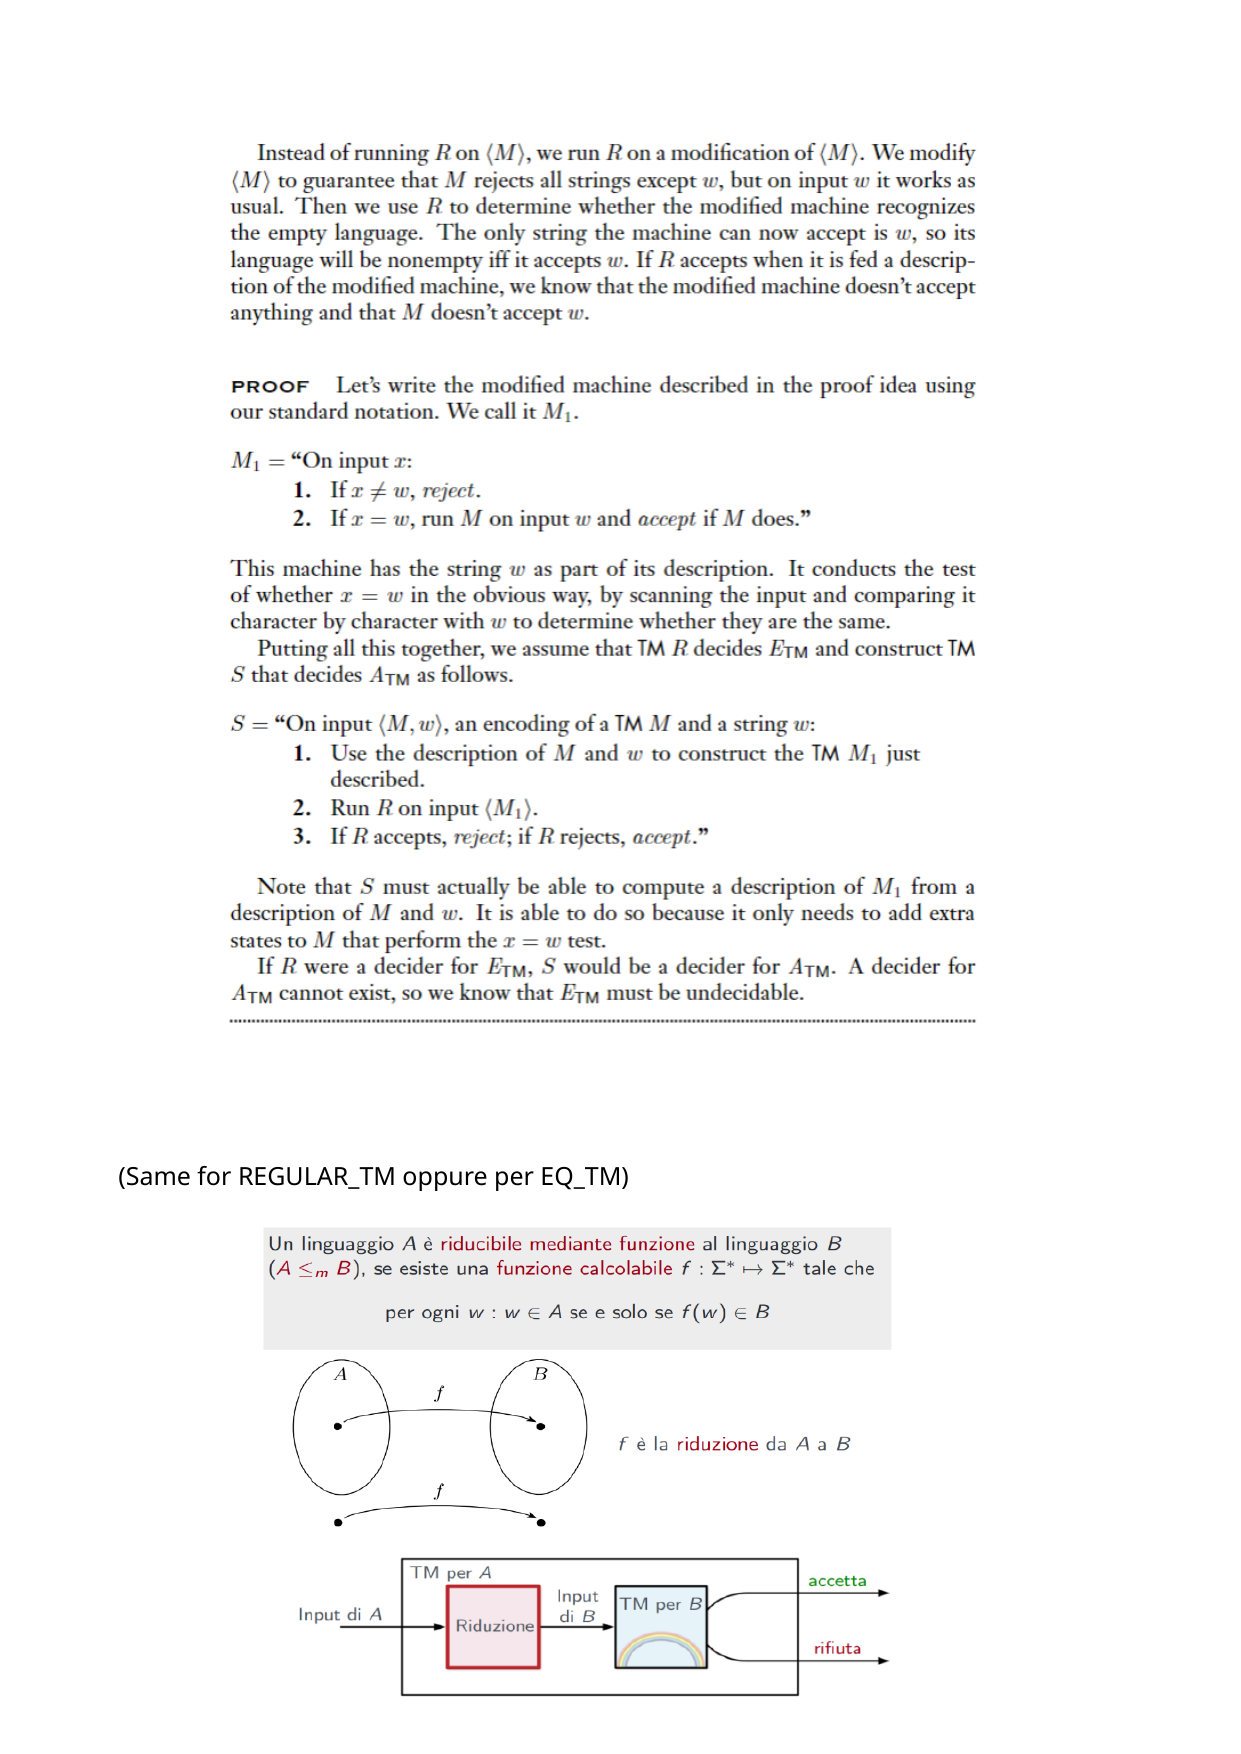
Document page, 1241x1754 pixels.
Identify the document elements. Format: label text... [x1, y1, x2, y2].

picture [217, 135, 1024, 1025]
picture [252, 1219, 939, 1705]
text (Same for REGULAR_TM oppure per EQ_TM) [118, 1158, 1122, 1192]
